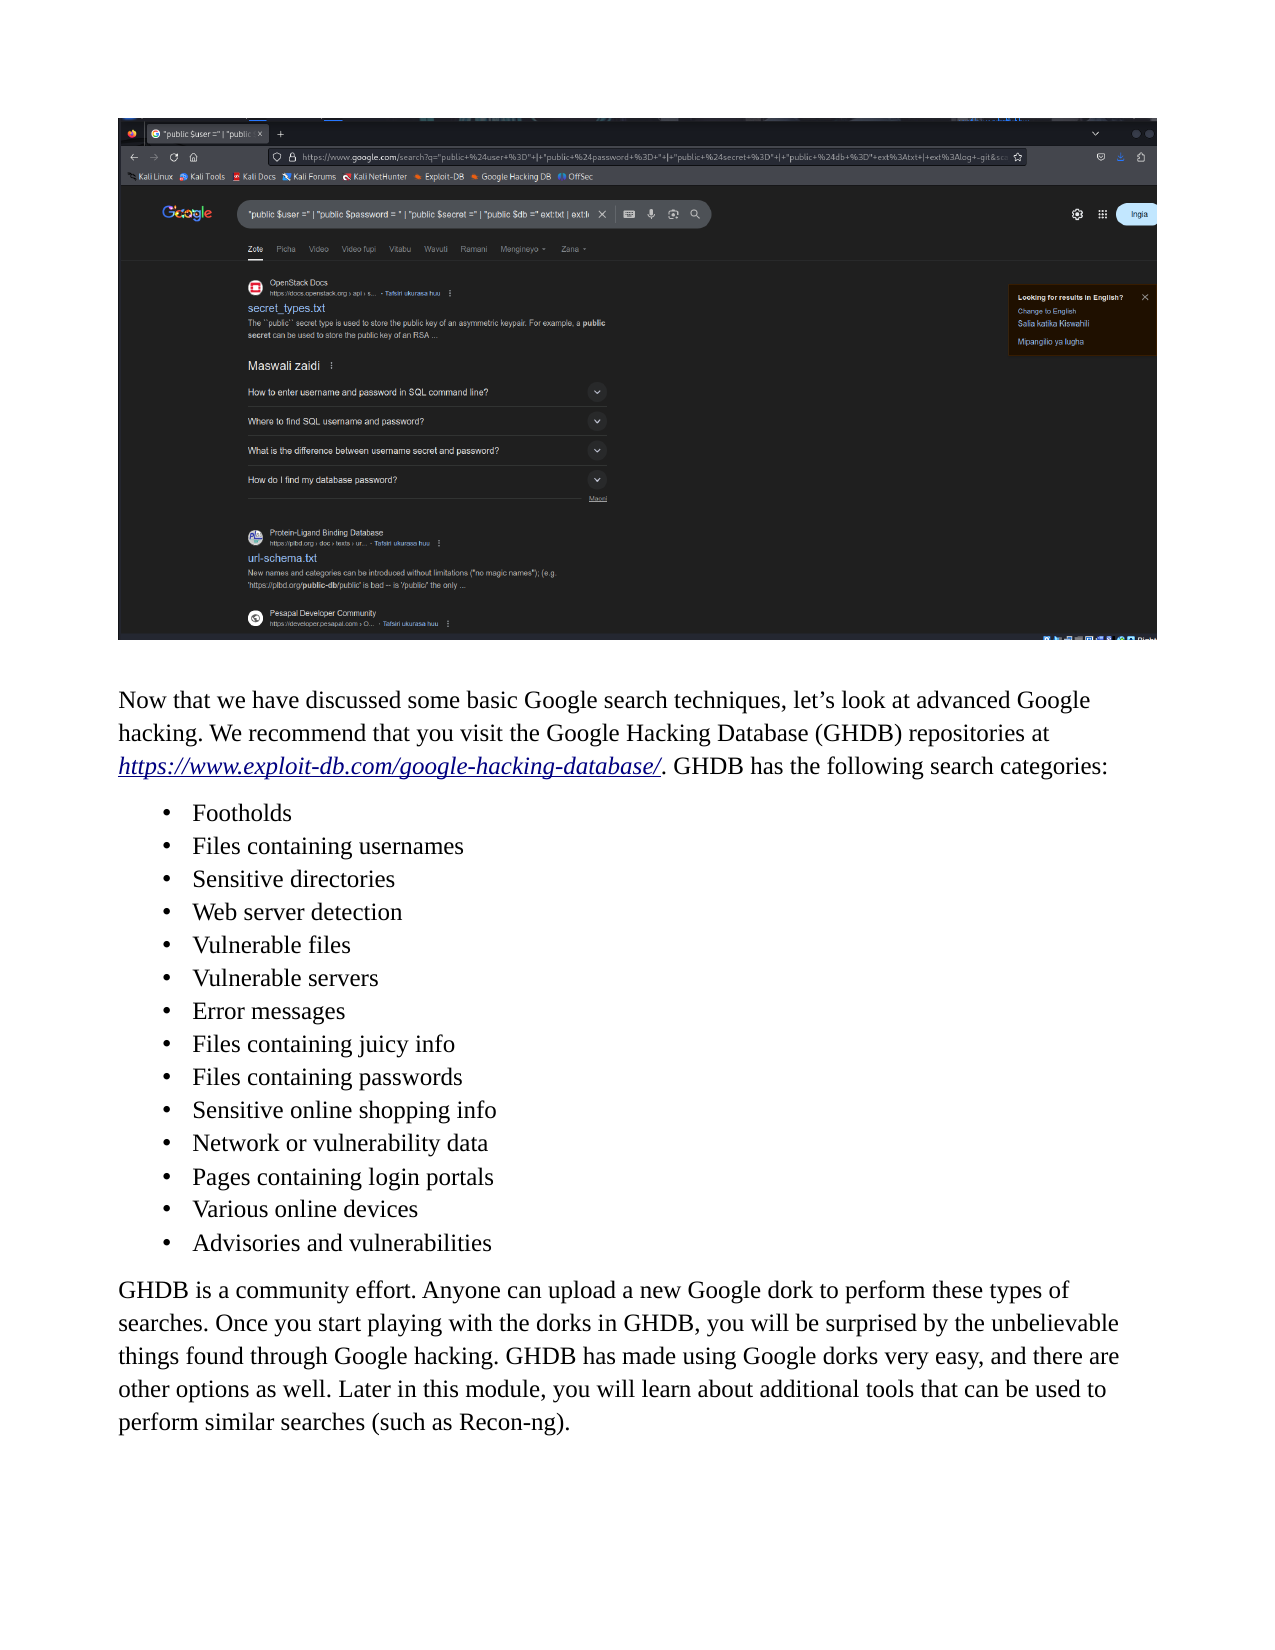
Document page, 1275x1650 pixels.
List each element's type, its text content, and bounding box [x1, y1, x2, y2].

list Files containing passwords [162, 1062, 1157, 1091]
list Error messages [162, 996, 1157, 1025]
list Web server detection [162, 897, 1157, 926]
text Now that we have discussed some basic Google search techniques, let’s look at advanced Google hacking. We recommend that you visit the Google Hacking Database (GHDB) repositories at https://www.exploit-db.com/google-hacking-database/. GHDB has the following search categories: [118, 685, 1157, 779]
list Network or vulnerability data [162, 1128, 1157, 1157]
list Advisories and vulnerabilities [162, 1228, 1157, 1256]
list Vulnerable servers [162, 963, 1157, 992]
text GHDB is a community effort. Anyone can upload a new Google dork to perform these types of searches. Once you start playing with the dorks in GHDB, you will be surprised by the unbelievable things found through Google hacking. GHDB has made using Google dorks very easy, and there are other options as well. Later in this module, you will learn about additional tools that can be used to perform similar searches (such as Recon-ng). [118, 1275, 1157, 1436]
list Sensitive online shopping info [162, 1096, 1157, 1124]
list Various online devices [162, 1194, 1157, 1223]
list Vulnerable files [162, 930, 1157, 959]
list Files containing usernames [162, 831, 1157, 860]
list Footholds [162, 798, 1157, 827]
list Files containing juicy info [162, 1029, 1157, 1058]
list Sensitive directories [162, 864, 1157, 893]
picture [118, 118, 1157, 640]
list Pages containing login portals [162, 1162, 1157, 1190]
